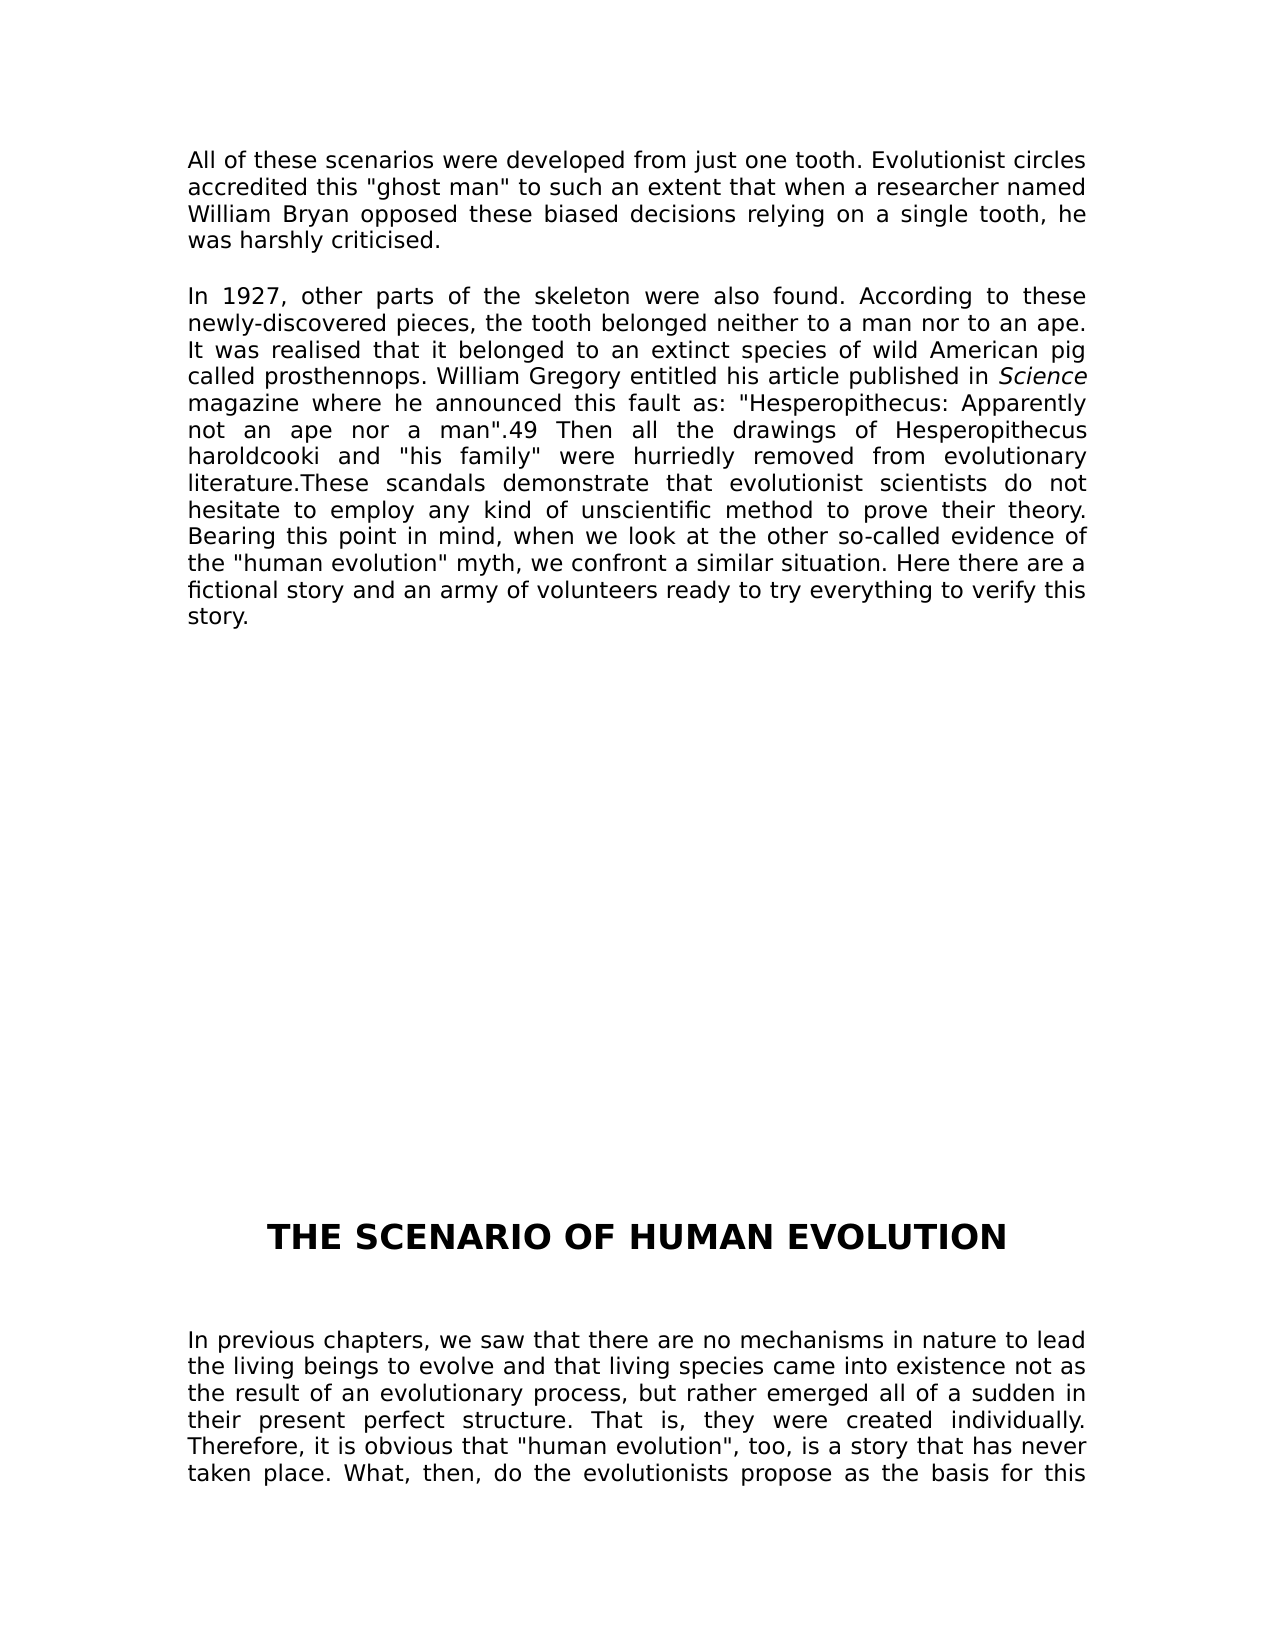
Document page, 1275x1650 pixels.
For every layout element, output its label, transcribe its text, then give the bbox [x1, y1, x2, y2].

text THE SCENARIO OF HUMAN EVOLUTION [187, 1218, 1088, 1258]
text In previous chapters, we saw that there are no mechanisms in nature to lead the living beings to evolve and that living species came into existence not as the result of an evolutionary process, but rather emerged all of a sudden in their present perfect structure. That is, they were created individually. Therefore, it is obvious that "human evolution", too, is a story that has never taken place. What, then, do the evolutionists propose as the basis for this [187, 1327, 1088, 1487]
text In 1927, other parts of the skeleton were also found. According to these newly-discovered pieces, the tooth belonged neither to a man nor to an ape. It was realised that it belonged to an extinct species of wild American pig called prosthennops. William Gregory entitled his article published in Science magazine where he announced this fault as: "Hesperopithecus: Apparently not an ape nor a man".49 Then all the drawings of Hesperopithecus haroldcooki and "his family" were hurriedly removed from evolutionary literature.These scandals demonstrate that evolutionist scientists do not hesitate to employ any kind of unscientific method to prove their theory. Bearing this point in mind, when we look at the other so-called evidence of the "human evolution" myth, we confront a similar situation. Here there are a fictional story and an army of volunteers ready to try everything to verify this story. [187, 283, 1088, 630]
text All of these scenarios were developed from just one tooth. Evolutionist circles accredited this "ghost man" to such an extent that when a researcher named William Bryan opposed these biased decisions relying on a single tooth, he was harshly criticised. [187, 148, 1088, 254]
